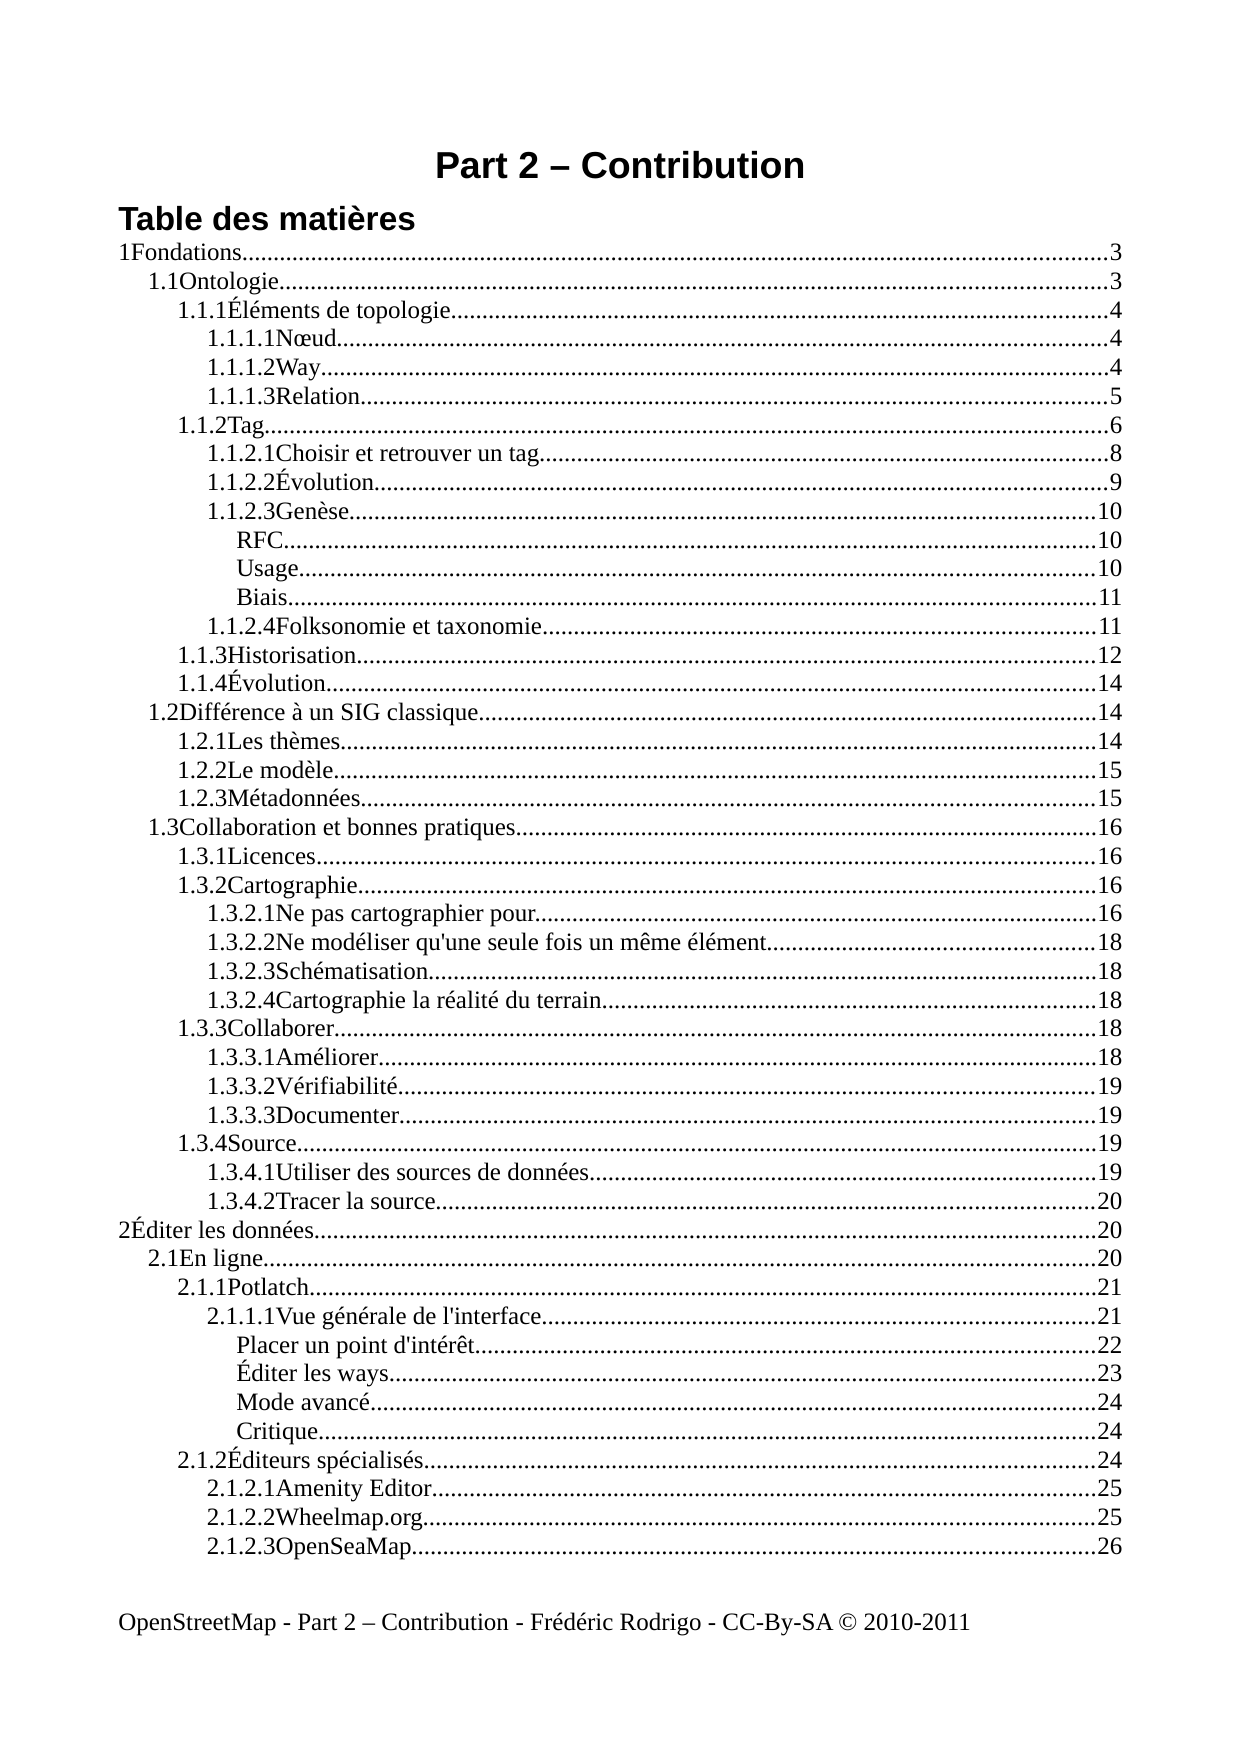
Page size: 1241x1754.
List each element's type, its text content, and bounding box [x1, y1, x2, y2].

text 1.3.2Cartographie 16 [177, 870, 1122, 898]
title Part 2 – Contribution [118, 143, 1122, 186]
text 2.1.2.3OpenSeaMap 26 [207, 1531, 1122, 1560]
text 1.3Collaboration et bonnes pratiques 16 [148, 812, 1122, 841]
text Placer un point d'intérêt 22 [236, 1330, 1122, 1358]
text 1.3.4.1Utiliser des sources de données 19 [207, 1157, 1122, 1186]
text 1.1.4Évolution 14 [177, 668, 1122, 697]
text 1.2Différence à un SIG classique 14 [148, 697, 1122, 726]
text 1.1.3Historisation 12 [177, 640, 1122, 668]
text 2.1.2.2Wheelmap.org 25 [207, 1502, 1122, 1531]
text 2.1.2Éditeurs spécialisés 24 [177, 1445, 1122, 1473]
text 2.1.1.1Vue générale de l'interface 21 [207, 1301, 1122, 1330]
text 1.1.2.1Choisir et retrouver un tag 8 [207, 438, 1122, 467]
text 1.3.2.4Cartographie la réalité du terrain 18 [207, 985, 1122, 1013]
subtitle Table des matières [118, 199, 1122, 237]
text 1.1.2Tag 6 [177, 410, 1122, 438]
text Biais 11 [236, 582, 1122, 611]
text 2.1.2.1Amenity Editor 25 [207, 1473, 1122, 1502]
text 1Fondations 3 [118, 237, 1122, 266]
text 1.1.1.3Relation 5 [207, 381, 1122, 410]
text 1.3.3.3Documenter 19 [207, 1100, 1122, 1128]
text RFC 10 [236, 525, 1122, 553]
text 1.3.4.2Tracer la source 20 [207, 1186, 1122, 1215]
text 1.1.2.4Folksonomie et taxonomie 11 [207, 611, 1122, 640]
text 1.1.1.1Nœud 4 [207, 323, 1122, 352]
text 1.3.2.1Ne pas cartographier pour... 16 [207, 898, 1122, 927]
text Usage 10 [236, 553, 1122, 582]
text 2Éditer les données 20 [118, 1215, 1122, 1243]
text 1.1.2.3Genèse 10 [207, 496, 1122, 525]
text 1.1.1.2Way 4 [207, 352, 1122, 381]
text 1.1.2.2Évolution 9 [207, 467, 1122, 496]
text 2.1.1Potlatch 21 [177, 1272, 1122, 1301]
text 1.3.3.1Améliorer 18 [207, 1042, 1122, 1071]
text 1.2.1Les thèmes 14 [177, 726, 1122, 755]
text Critique 24 [236, 1416, 1122, 1445]
text 1.3.1Licences 16 [177, 841, 1122, 870]
text 1.3.3Collaborer 18 [177, 1013, 1122, 1042]
text 2.1En ligne 20 [148, 1243, 1122, 1272]
text 1.3.4Source 19 [177, 1128, 1122, 1157]
text 1.2.2Le modèle 15 [177, 755, 1122, 783]
text 1.1.1Éléments de topologie 4 [177, 295, 1122, 323]
text 1.3.2.2Ne modéliser qu'une seule fois un même élément 18 [207, 927, 1122, 956]
text Mode avancé 24 [236, 1387, 1122, 1416]
text 1.1Ontologie 3 [148, 266, 1122, 295]
text 1.3.2.3Schématisation 18 [207, 956, 1122, 985]
text 1.3.3.2Vérifiabilité 19 [207, 1071, 1122, 1100]
text 1.2.3Métadonnées 15 [177, 783, 1122, 812]
text Éditer les ways 23 [236, 1358, 1122, 1387]
